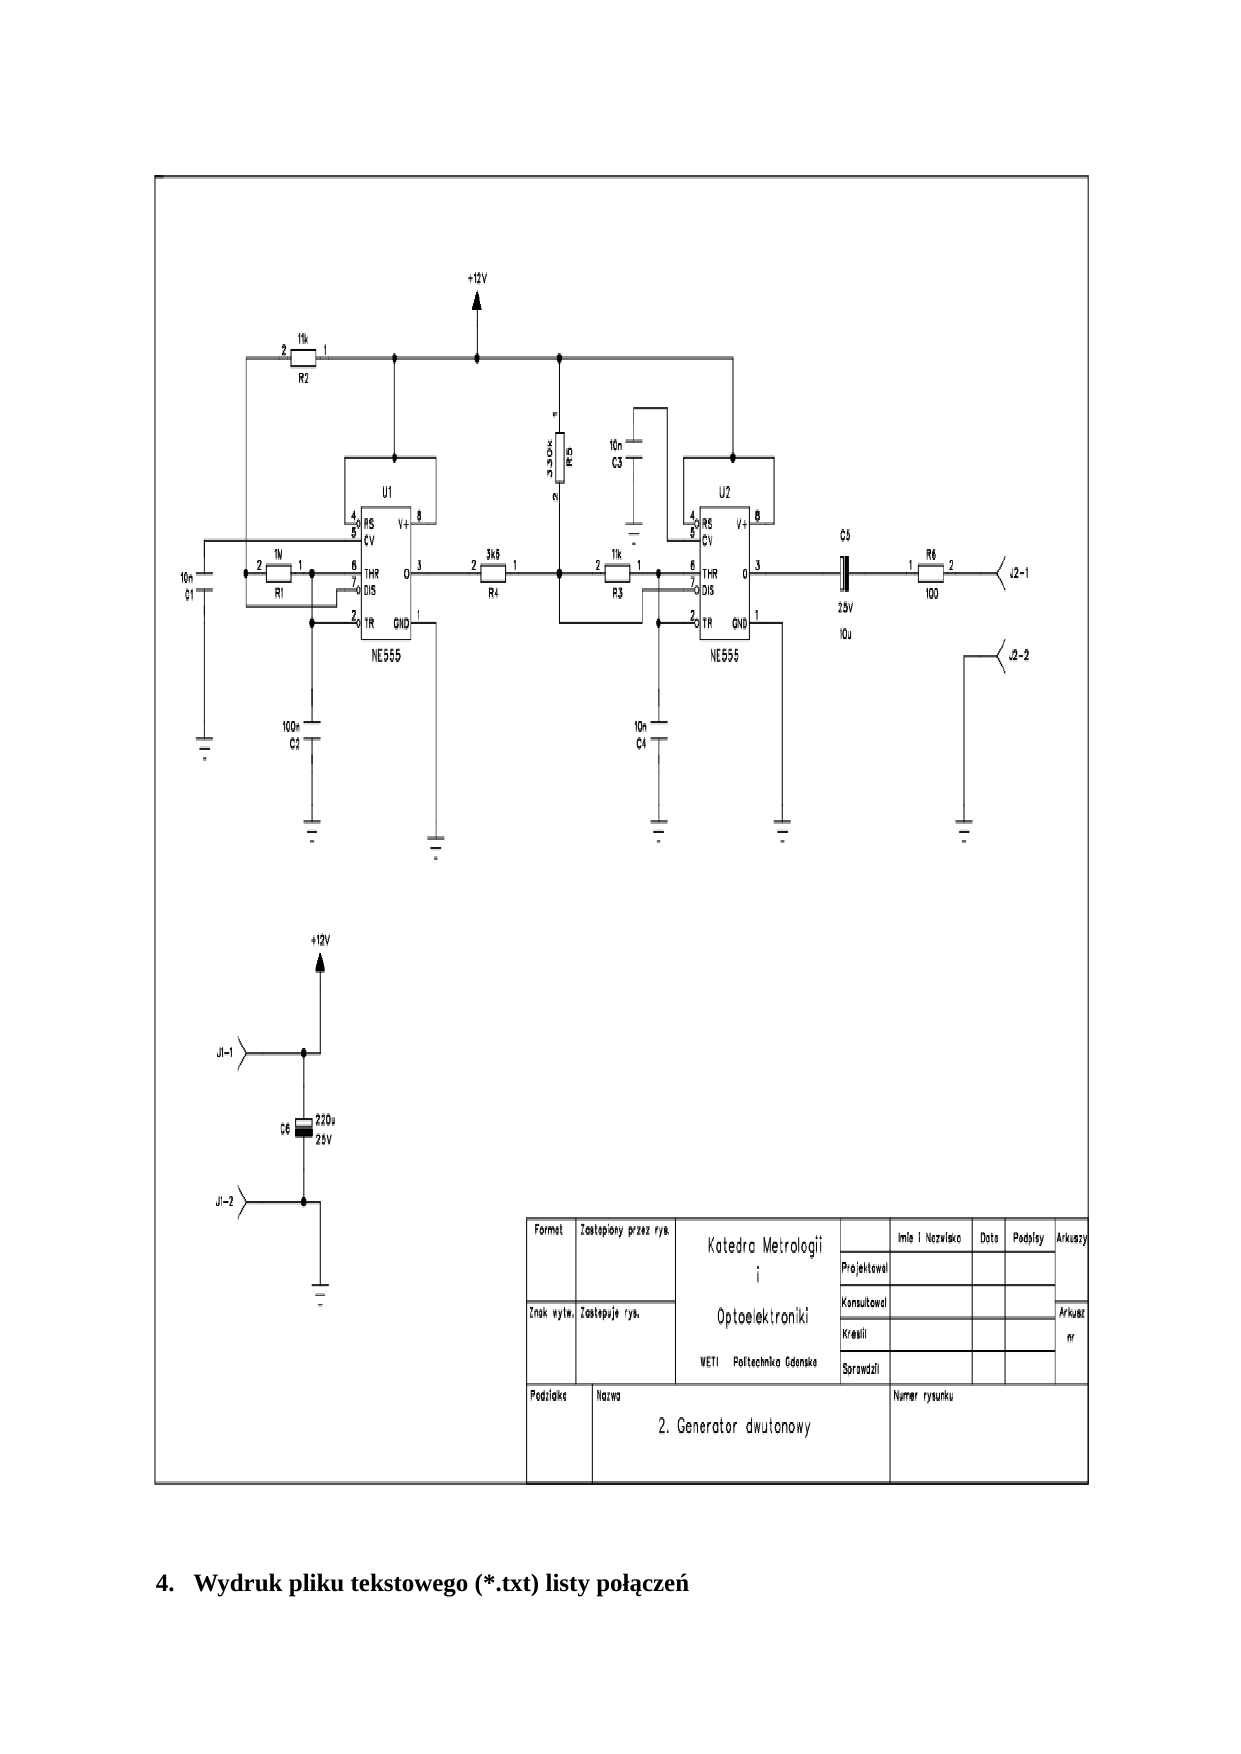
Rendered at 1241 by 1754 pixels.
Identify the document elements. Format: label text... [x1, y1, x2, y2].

list Wydruk pliku tekstowego (*.txt) listy połączeń [156, 1568, 1122, 1596]
